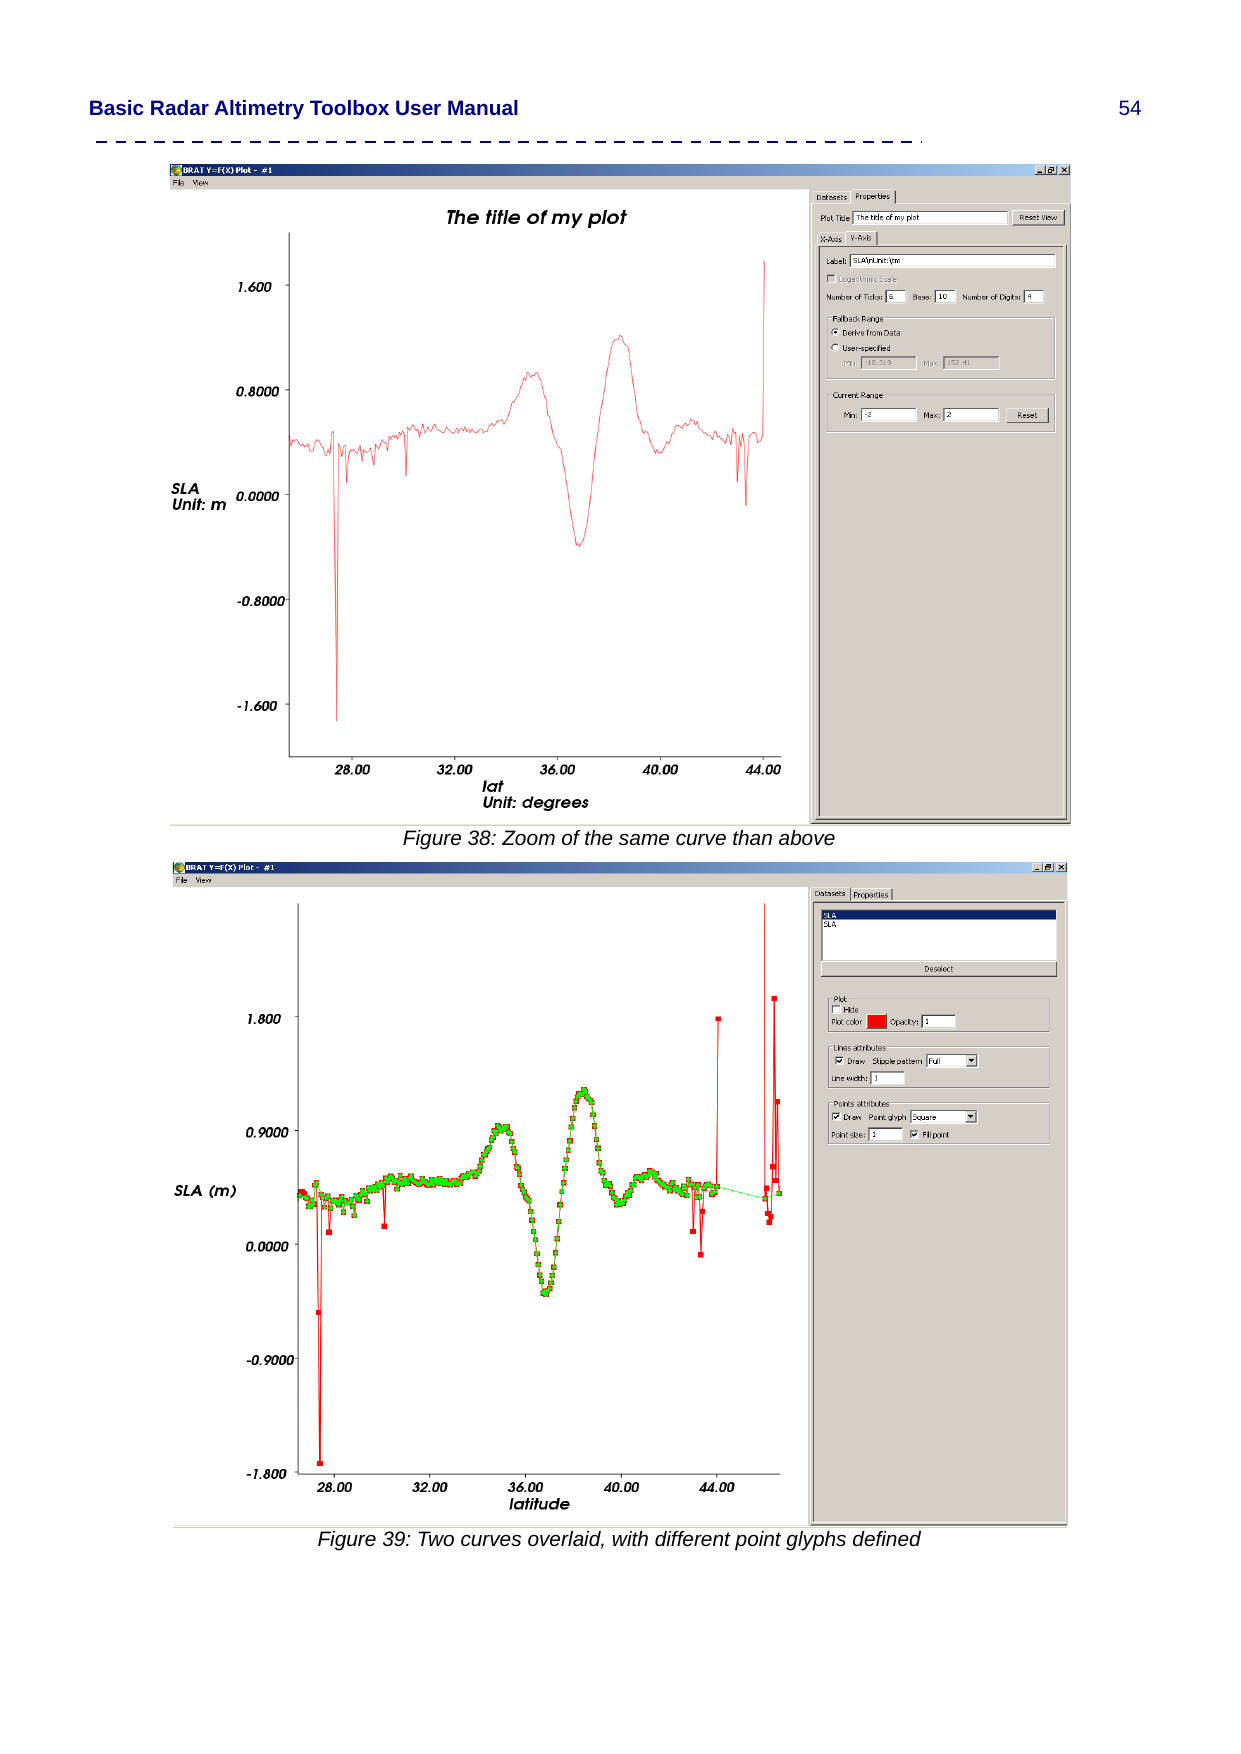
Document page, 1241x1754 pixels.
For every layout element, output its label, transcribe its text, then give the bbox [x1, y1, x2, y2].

text Figure 38: Zoom of the same curve than above [88, 164, 1152, 849]
text Figure 39: Two curves overlaid, with different point glyphs defined [88, 862, 1152, 1551]
picture [169, 164, 1071, 826]
picture [172, 862, 1068, 1528]
